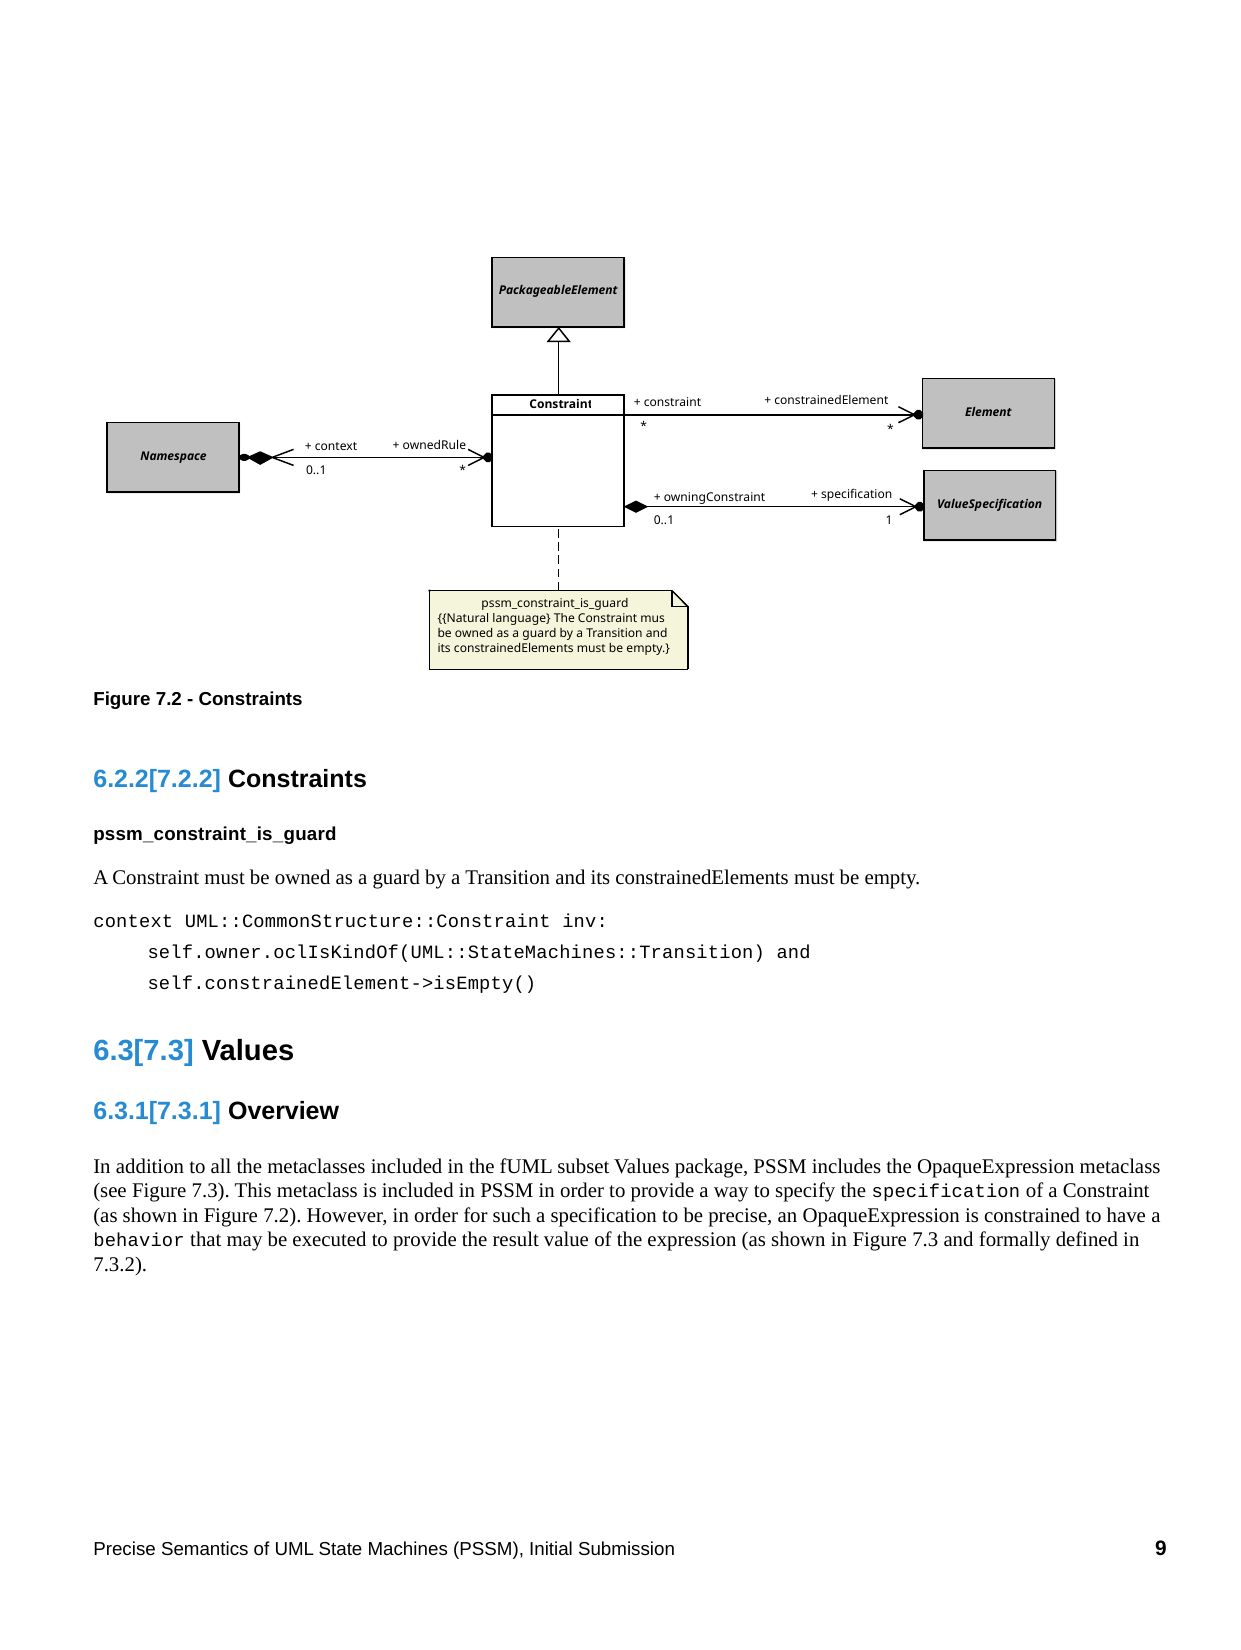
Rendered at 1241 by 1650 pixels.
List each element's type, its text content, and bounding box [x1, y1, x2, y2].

text self.constrainedElement->isEmpty() [93, 972, 1164, 995]
text A Constraint must be owned as a guard by a Transition and its constrainedElements must be empty. [93, 865, 1164, 889]
subtitle Values [93, 1031, 1164, 1066]
subtitle Overview [93, 1095, 1164, 1124]
text In addition to all the metaclasses included in the fUML subset Values package, PSSM includes the OpaqueExpression metaclass (see Figure 7.3). This metaclass is included in PSSM in order to provide a way to specify the specification of a Constraint (as shown in Figure 7.2). However, in order for such a specification to be precise, an OpaqueExpression is constrained to have a behavior that may be executed to provide the result value of the expression (as shown in Figure 7.3 and formally defined in 7.3.2). [93, 1154, 1164, 1276]
text self.owner.oclIsKindOf(UML::StateMachines::Transition) and [93, 941, 1164, 964]
text context UML::CommonStructure::Constraint inv: [93, 910, 1164, 933]
text Figure 7.2 - Constraints [93, 243, 1164, 709]
subtitle pssm_constraint_is_guard [93, 822, 1164, 844]
subtitle Constraints [93, 764, 1164, 793]
